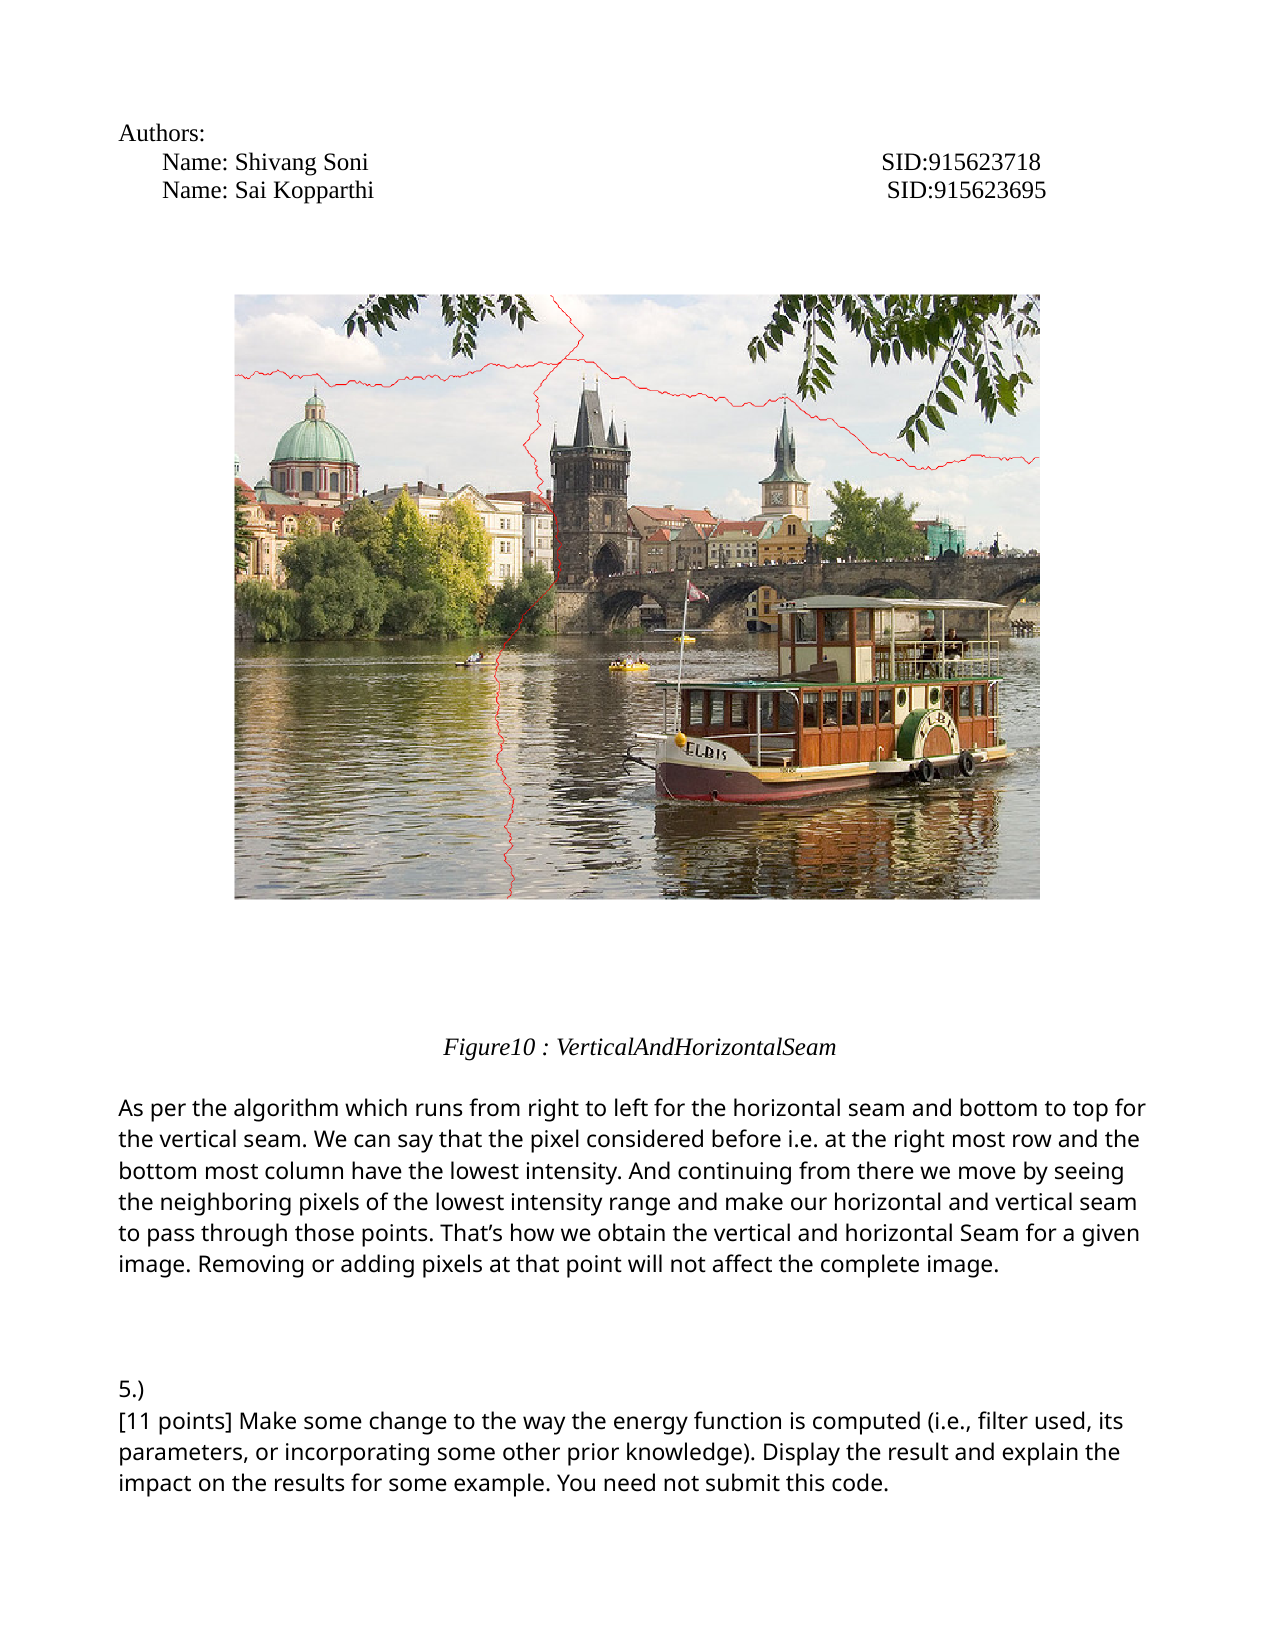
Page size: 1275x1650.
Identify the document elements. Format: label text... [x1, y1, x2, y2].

text [11 points] Make some change to the way the energy function is computed (i.e., filter used, its parameters, or incorporating some other prior knowledge). Display the result and explain the impact on the results for some example. You need not submit this code. [118, 1405, 1157, 1498]
text Figure10 : VerticalAndHorizontalSeam [118, 994, 1157, 1061]
text As per the algorithm which runs from right to left for the horizontal seam and bottom to top for the vertical seam. We can say that the pixel considered before i.e. at the right most row and the bottom most column have the lowest intensity. And continuing from there we move by seeing the neighboring pixels of the lowest intensity range and make our horizontal and vertical seam to pass through those points. That’s how we obtain the vertical and horizontal Seam for a given image. Removing or adding pixels at that point will not affect the complete image. [118, 1092, 1157, 1280]
picture [118, 246, 1157, 994]
text 5.) [118, 1373, 1157, 1405]
